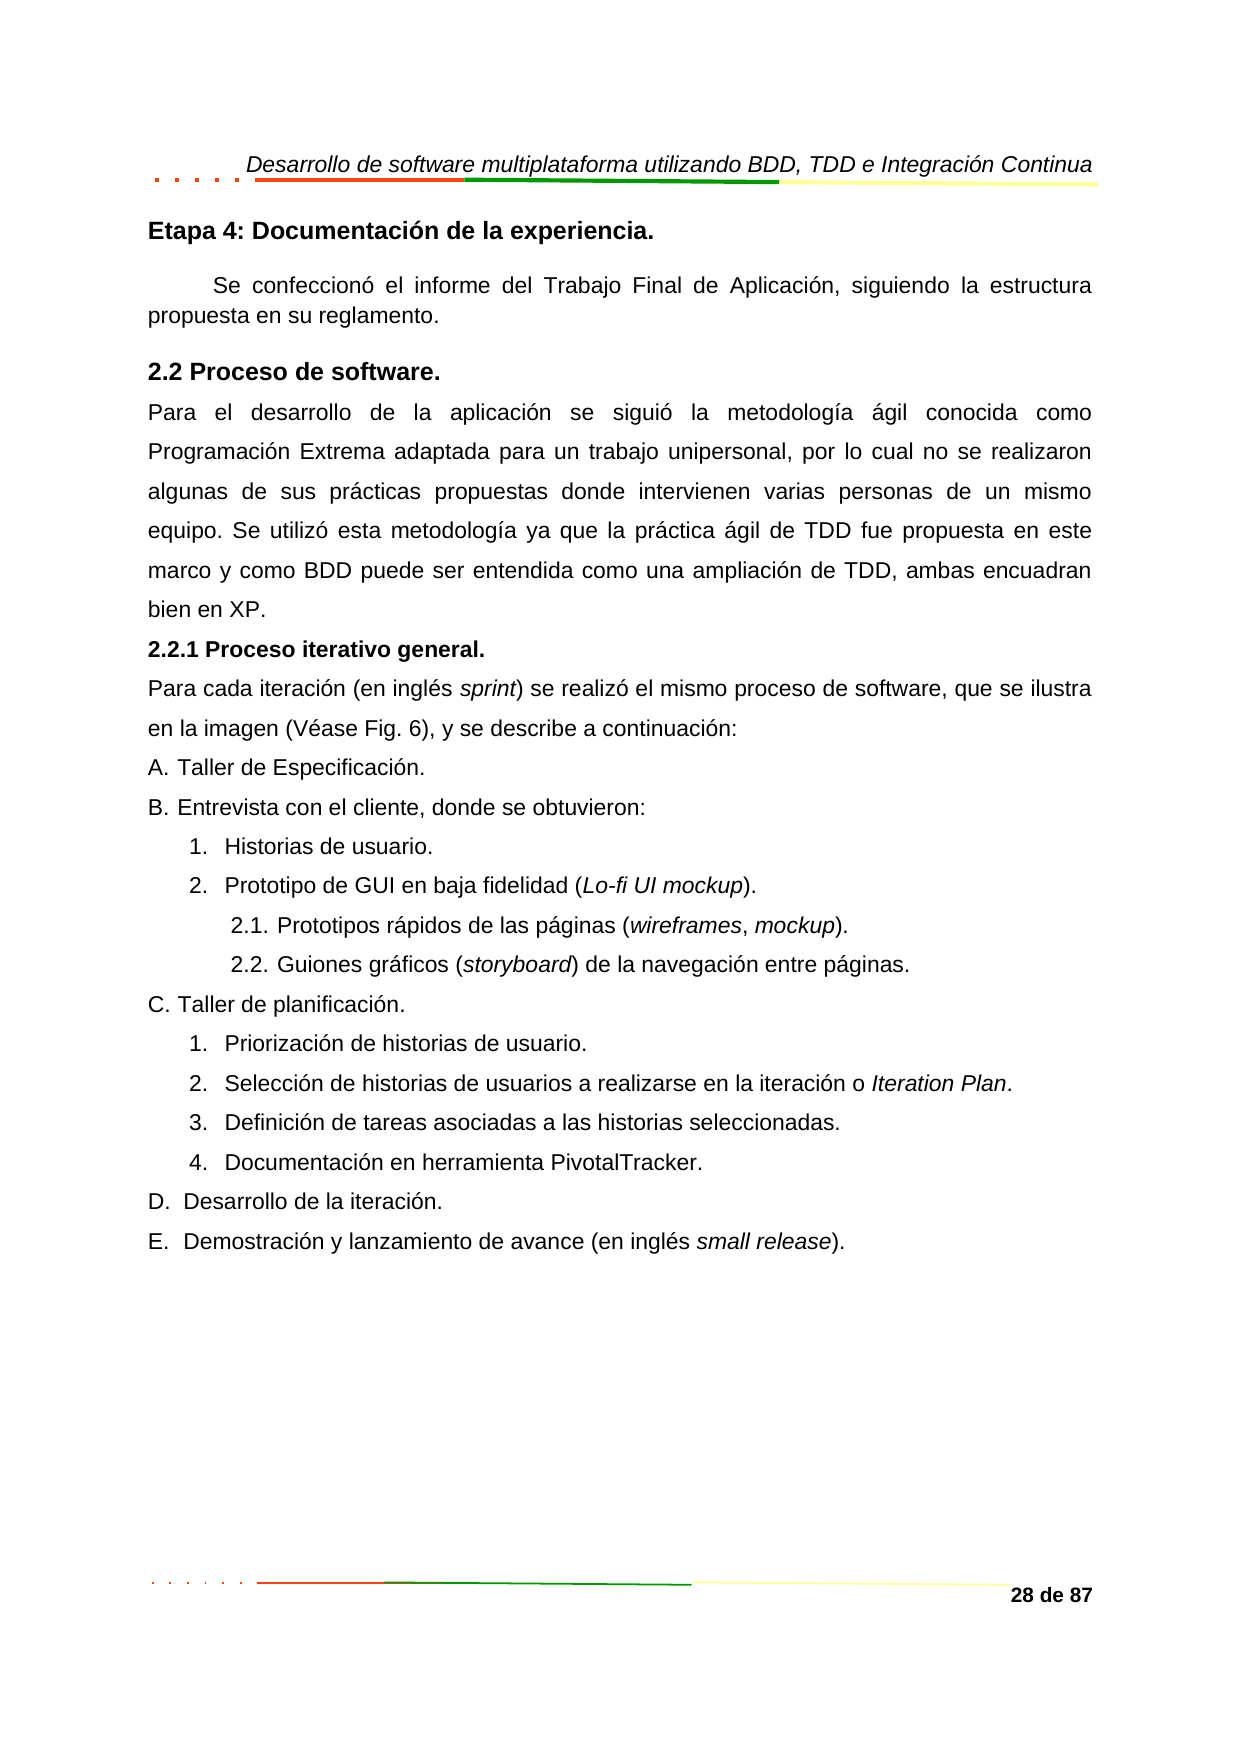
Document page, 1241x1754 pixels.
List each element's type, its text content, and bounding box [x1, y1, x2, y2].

text Se confeccionó el informe del Trabajo Final de Aplicación, siguiendo la estructura propuesta en su reglamento. [148, 272, 1093, 328]
list Documentación en herramienta PivotalTracker. [189, 1149, 1093, 1175]
list Taller de Especificación. [148, 754, 1093, 780]
list Guiones gráficos (storyboard) de la navegación entre páginas. [230, 951, 1093, 978]
list Historias de usuario. [189, 833, 1093, 859]
list Taller de planificación. [148, 991, 1093, 1017]
list Desarrollo de la iteración. [148, 1188, 1093, 1214]
list Selección de historias de usuarios a realizarse en la iteración o Iteration Plan. [189, 1070, 1093, 1096]
text Para cada iteración (en inglés sprint) se realizó el mismo proceso de software, que se ilustra en la imagen (Véase Fig. 6), y se describe a continuación: [148, 675, 1093, 741]
list Definición de tareas asociadas a las historias seleccionadas. [189, 1109, 1093, 1136]
list Prototipos rápidos de las páginas (wireframes, mockup). [230, 912, 1093, 938]
text 2.2.1 Proceso iterativo general. [148, 636, 1093, 662]
subtitle Etapa 4: Documentación de la experiencia. [148, 216, 1093, 245]
list Priorización de historias de usuario. [189, 1030, 1093, 1057]
subtitle 2.2 Proceso de software. [148, 357, 1093, 386]
text Para el desarrollo de la aplicación se siguió la metodología ágil conocida como Programación Extrema adaptada para un trabajo unipersonal, por lo cual no se realizaron algunas de sus prácticas propuestas donde intervienen varias personas de un mismo equipo. Se utilizó esta metodología ya que la práctica ágil de TDD fue propuesta en este marco y como BDD puede ser entendida como una ampliación de TDD, ambas encuadran bien en XP. [148, 399, 1093, 622]
list Prototipo de GUI en baja fidelidad (Lo-fi UI mockup). [189, 872, 1093, 899]
list Demostración y lanzamiento de avance (en inglés small release). [148, 1228, 1093, 1254]
list Entrevista con el cliente, donde se obtuvieron: [148, 793, 1093, 820]
